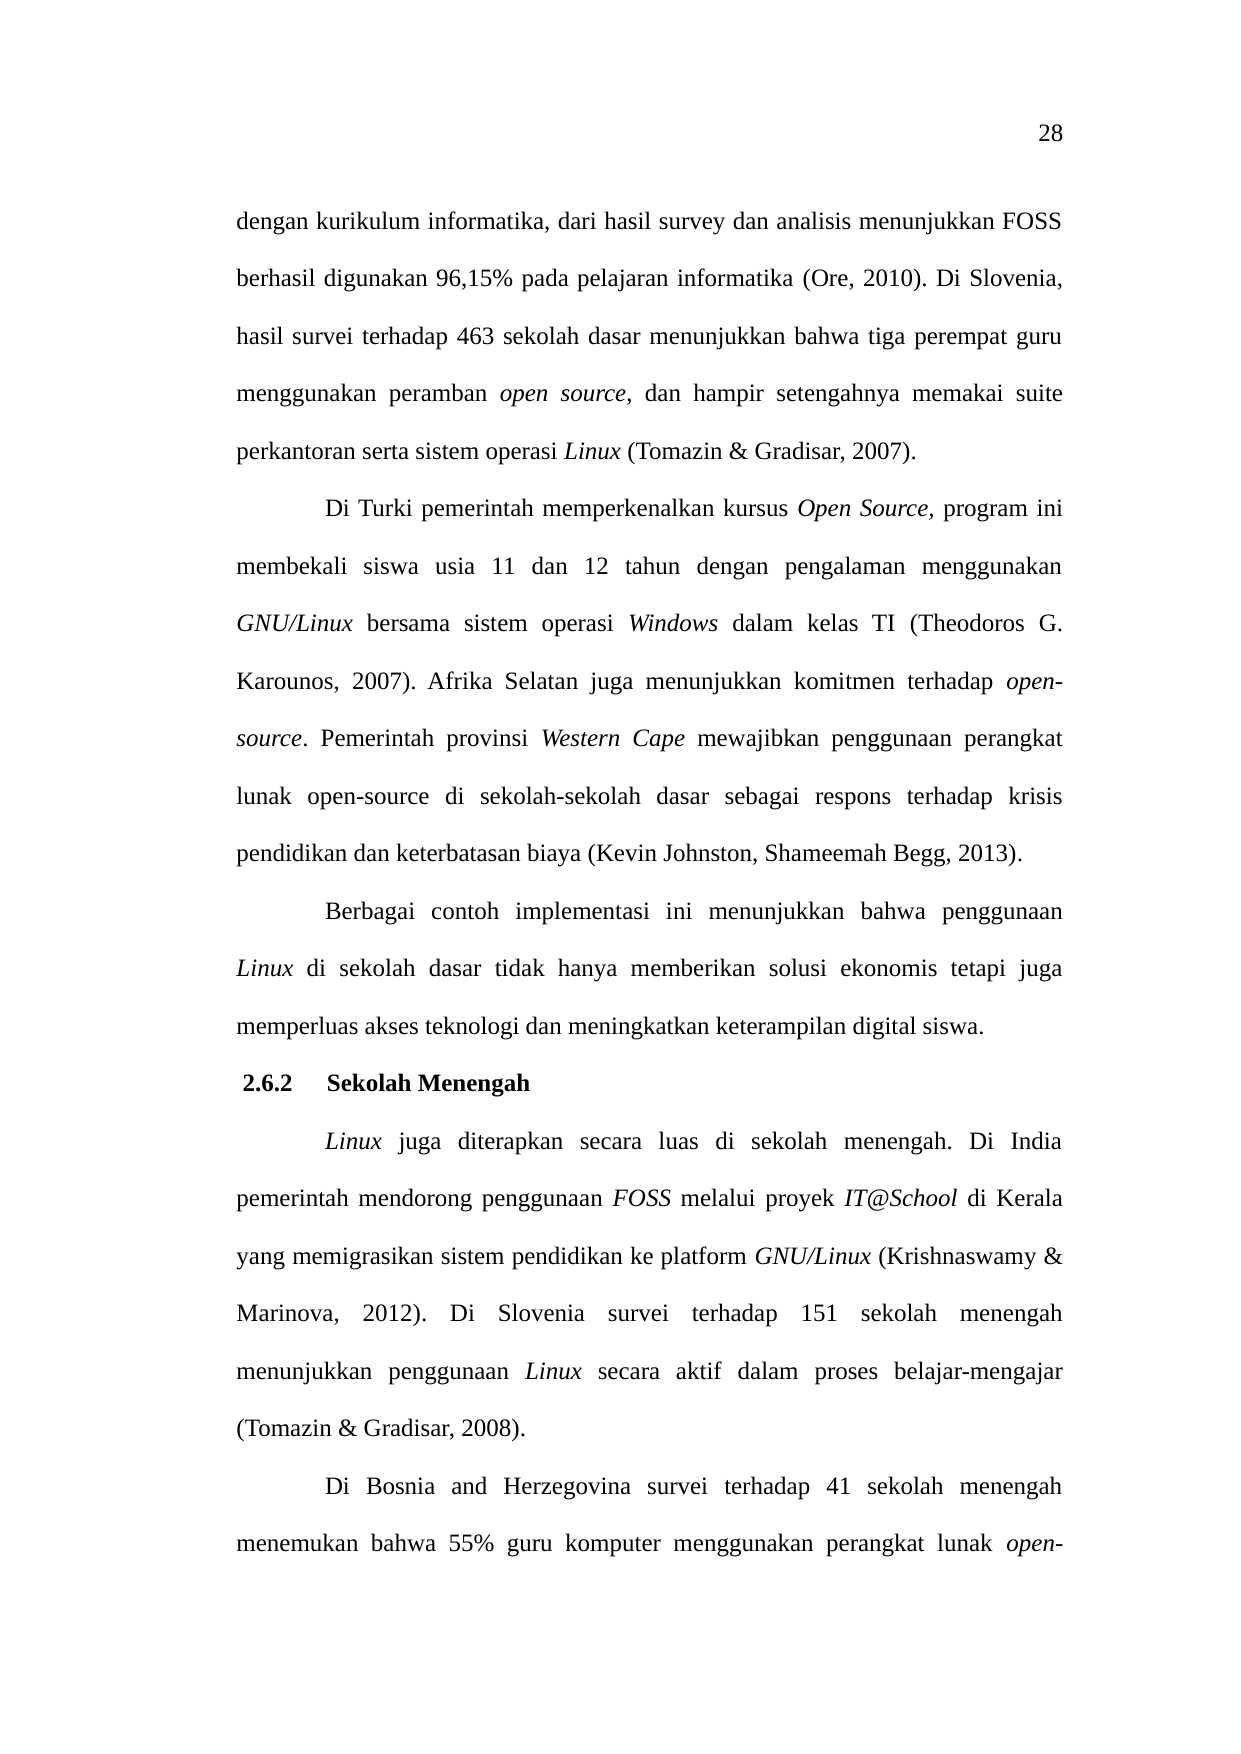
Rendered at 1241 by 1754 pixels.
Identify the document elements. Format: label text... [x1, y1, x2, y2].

text Linux juga diterapkan secara luas di sekolah menengah. Di India pemerintah mendorong penggunaan FOSS melalui proyek IT@School di Kerala yang memigrasikan sistem pendidikan ke platform GNU/Linux (Krishnaswamy & Marinova, 2012)⁠. Di Slovenia survei terhadap 151 sekolah menengah menunjukkan penggunaan Linux secara aktif dalam proses belajar-mengajar (Tomazin & Gradisar, 2008)⁠. [236, 1126, 1063, 1442]
subtitle Sekolah Menengah [236, 1068, 1063, 1097]
text Di Bosnia and Herzegovina survei terhadap 41 sekolah menengah menemukan bahwa 55% guru komputer menggunakan perangkat lunak open- [236, 1471, 1063, 1557]
text dengan kurikulum informatika, dari hasil survey dan analisis menunjukkan FOSS berhasil digunakan 96,15% pada pelajaran informatika (Ore, 2010)⁠. Di Slovenia, hasil survei terhadap 463 sekolah dasar menunjukkan bahwa tiga perempat guru menggunakan peramban open source, dan hampir setengahnya memakai suite perkantoran serta sistem operasi Linux (Tomazin & Gradisar, 2007)⁠. [236, 206, 1063, 465]
text Berbagai contoh implementasi ini menunjukkan bahwa penggunaan Linux di sekolah dasar tidak hanya memberikan solusi ekonomis tetapi juga memperluas akses teknologi dan meningkatkan keterampilan digital siswa. [236, 896, 1063, 1040]
text Di Turki pemerintah memperkenalkan kursus Open Source, program ini membekali siswa usia 11 dan 12 tahun dengan pengalaman menggunakan GNU/Linux bersama sistem operasi Windows dalam kelas TI (Theodoros G. Karounos, 2007)⁠. Afrika Selatan juga menunjukkan komitmen terhadap open-source. Pemerintah provinsi Western Cape mewajibkan penggunaan perangkat lunak open-source di sekolah-sekolah dasar sebagai respons terhadap krisis pendidikan dan keterbatasan biaya (Kevin Johnston, Shameemah Begg, 2013)⁠. [236, 493, 1063, 867]
